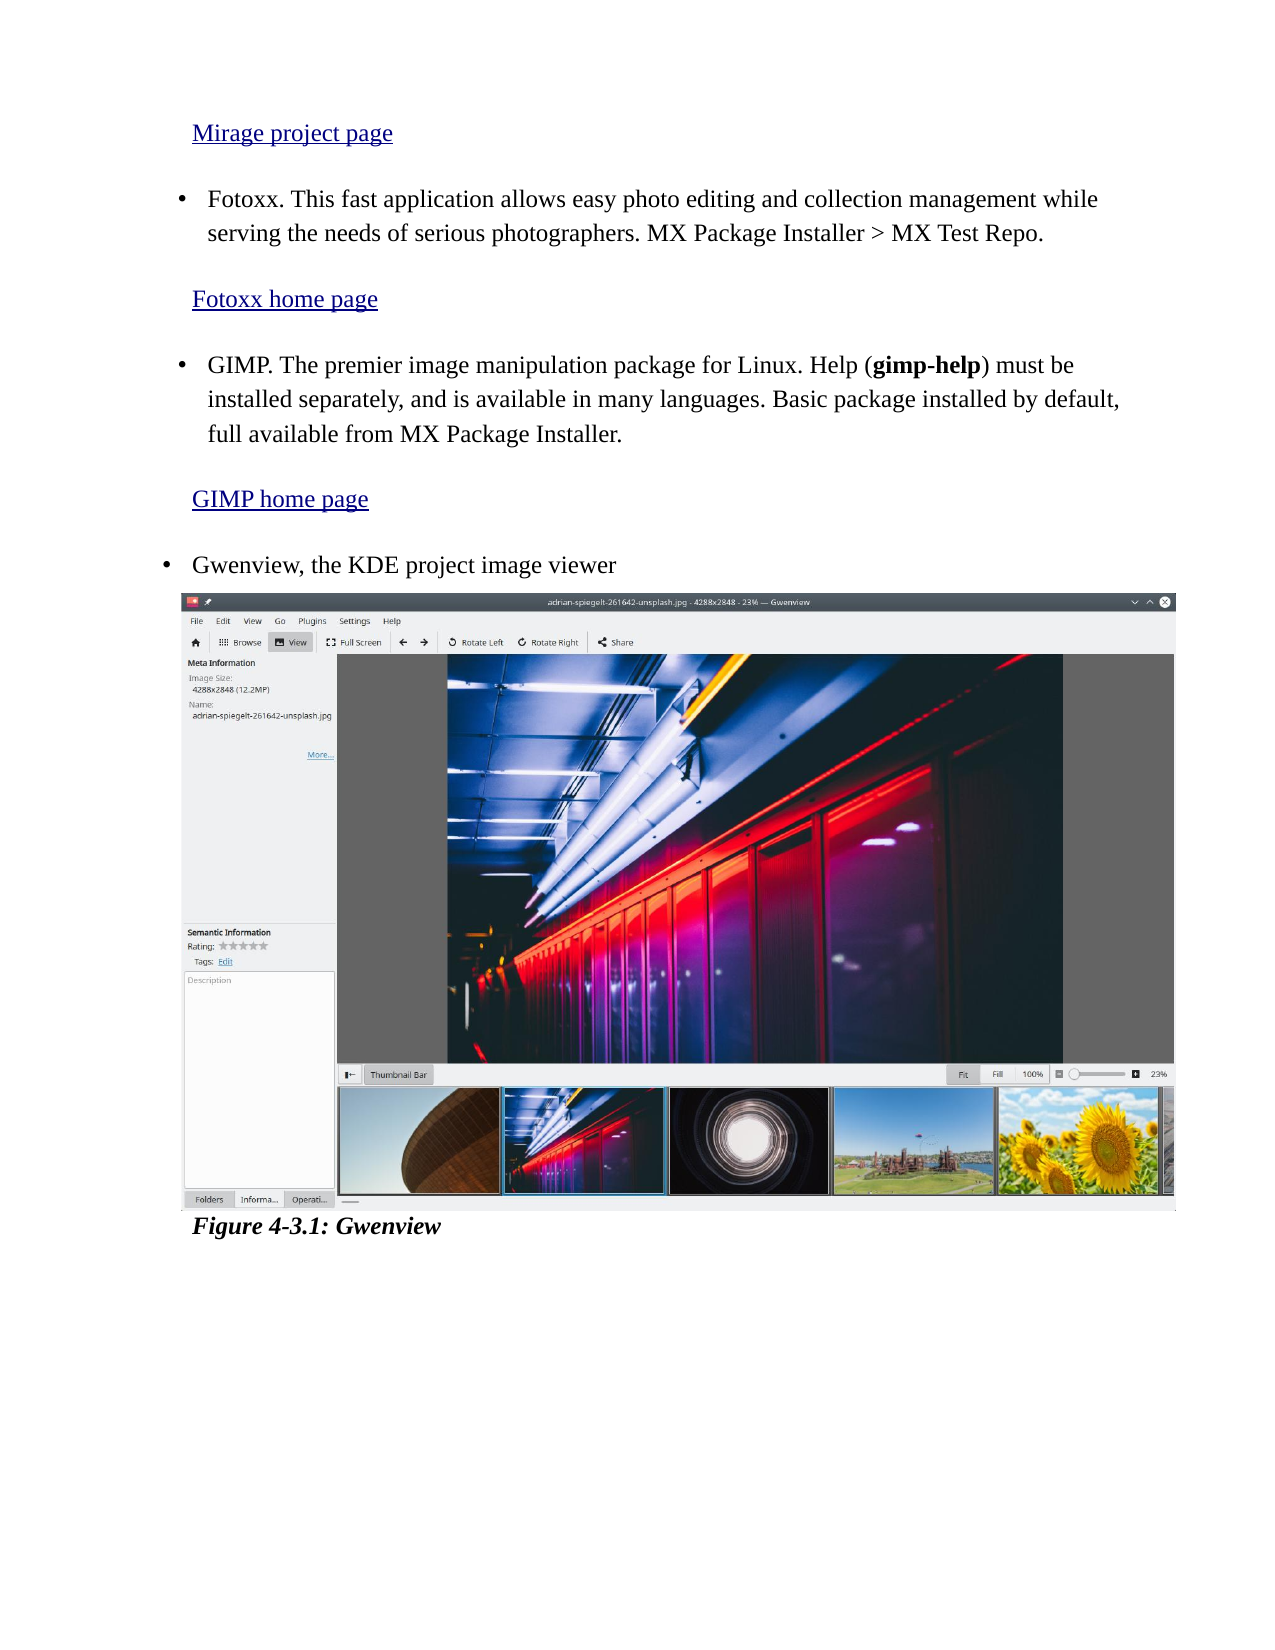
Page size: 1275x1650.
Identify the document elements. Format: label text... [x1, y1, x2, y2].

list GIMP. The premier image manipulation package for Linux. Help (gimp-help) must be installed separately, and is available in many languages. Basic package installed by default, full available from MX Package Installer. [178, 350, 1141, 447]
list Fotoxx. This fast application allows easy photo editing and collection management while serving the needs of serious photographers. MX Package Installer > MX Test Repo. [178, 184, 1141, 247]
list Gwenview, the KDE project image viewer [162, 550, 1157, 579]
list Fotoxx home page [162, 284, 1157, 313]
picture [181, 593, 1176, 1211]
list Figure 4-3.1: Gwenview [162, 616, 1157, 1240]
list Mirage project page [162, 118, 1157, 147]
list GIMP home page [162, 484, 1157, 513]
